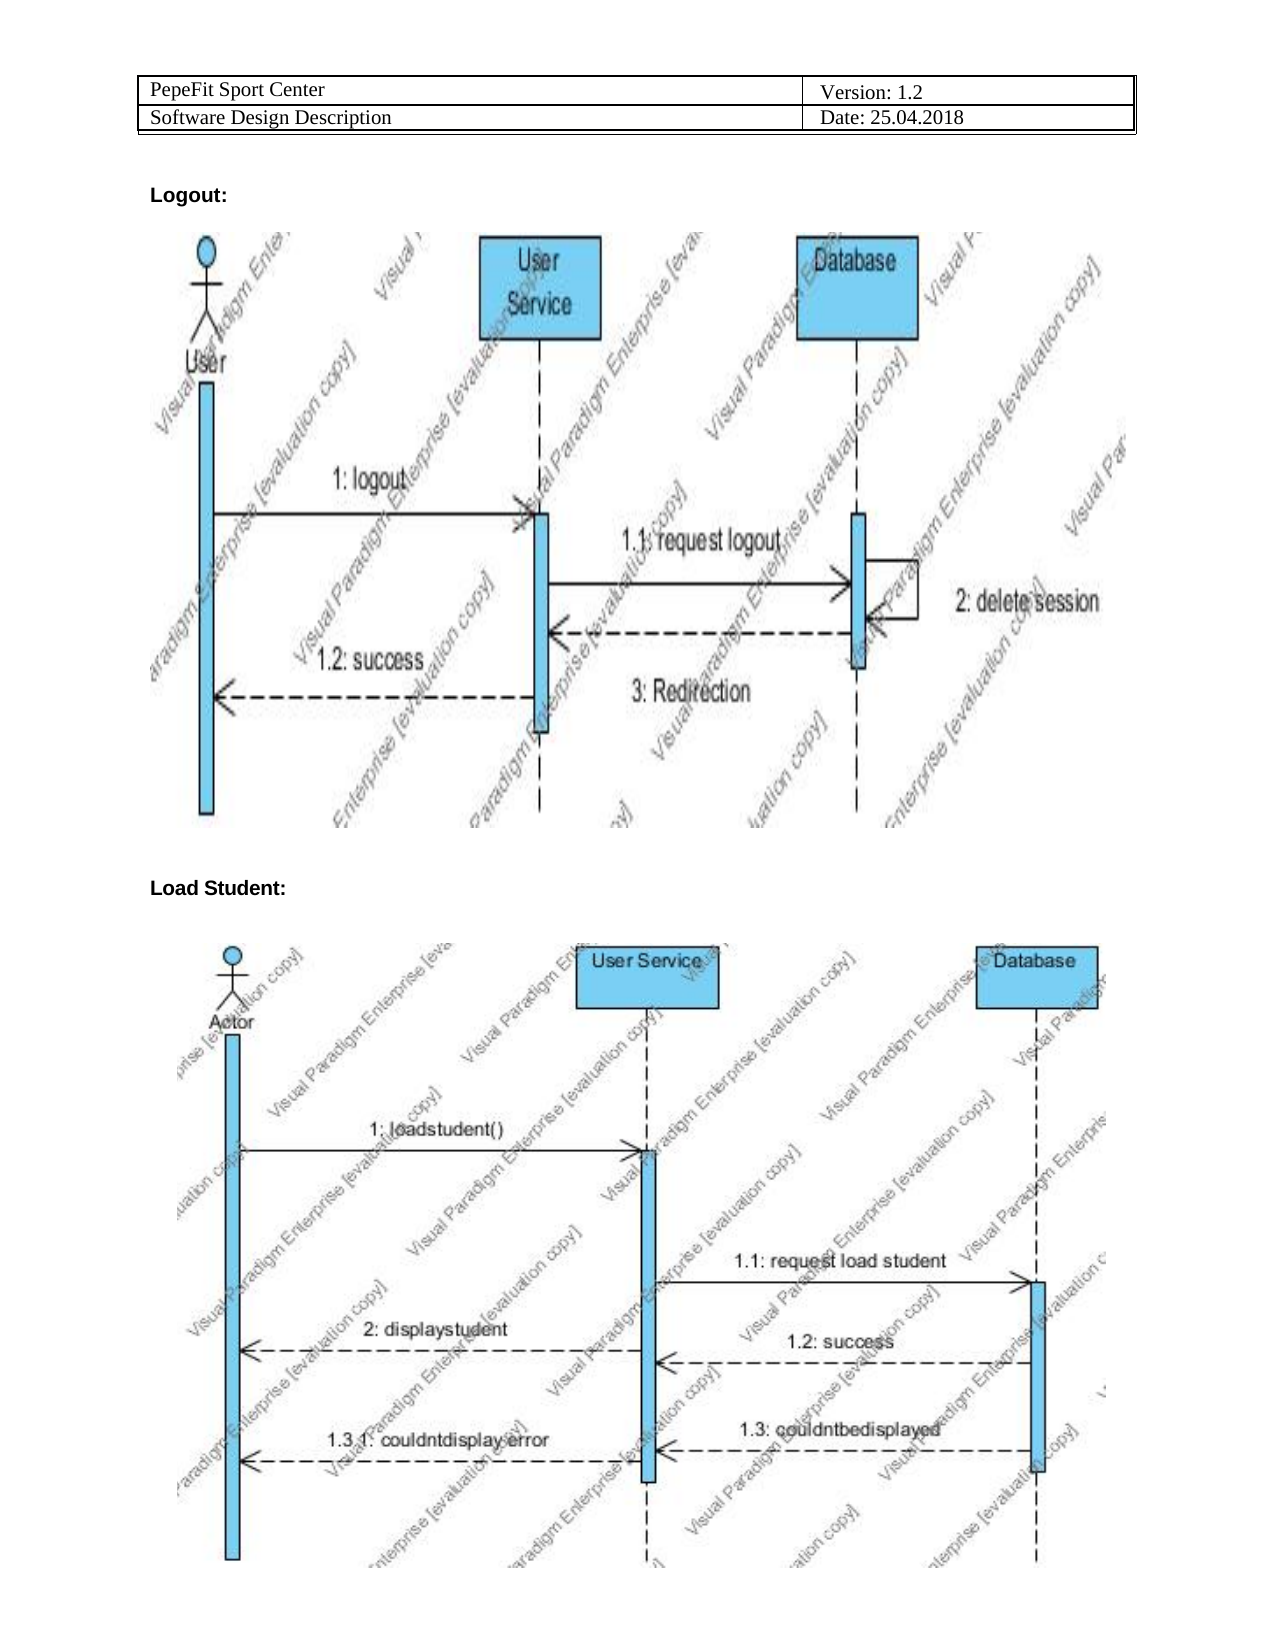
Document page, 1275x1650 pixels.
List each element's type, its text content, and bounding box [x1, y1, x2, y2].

text Load Student: [150, 876, 1254, 900]
picture [177, 943, 1106, 1568]
picture [150, 232, 1126, 828]
subtitle Logout: [150, 183, 1254, 207]
